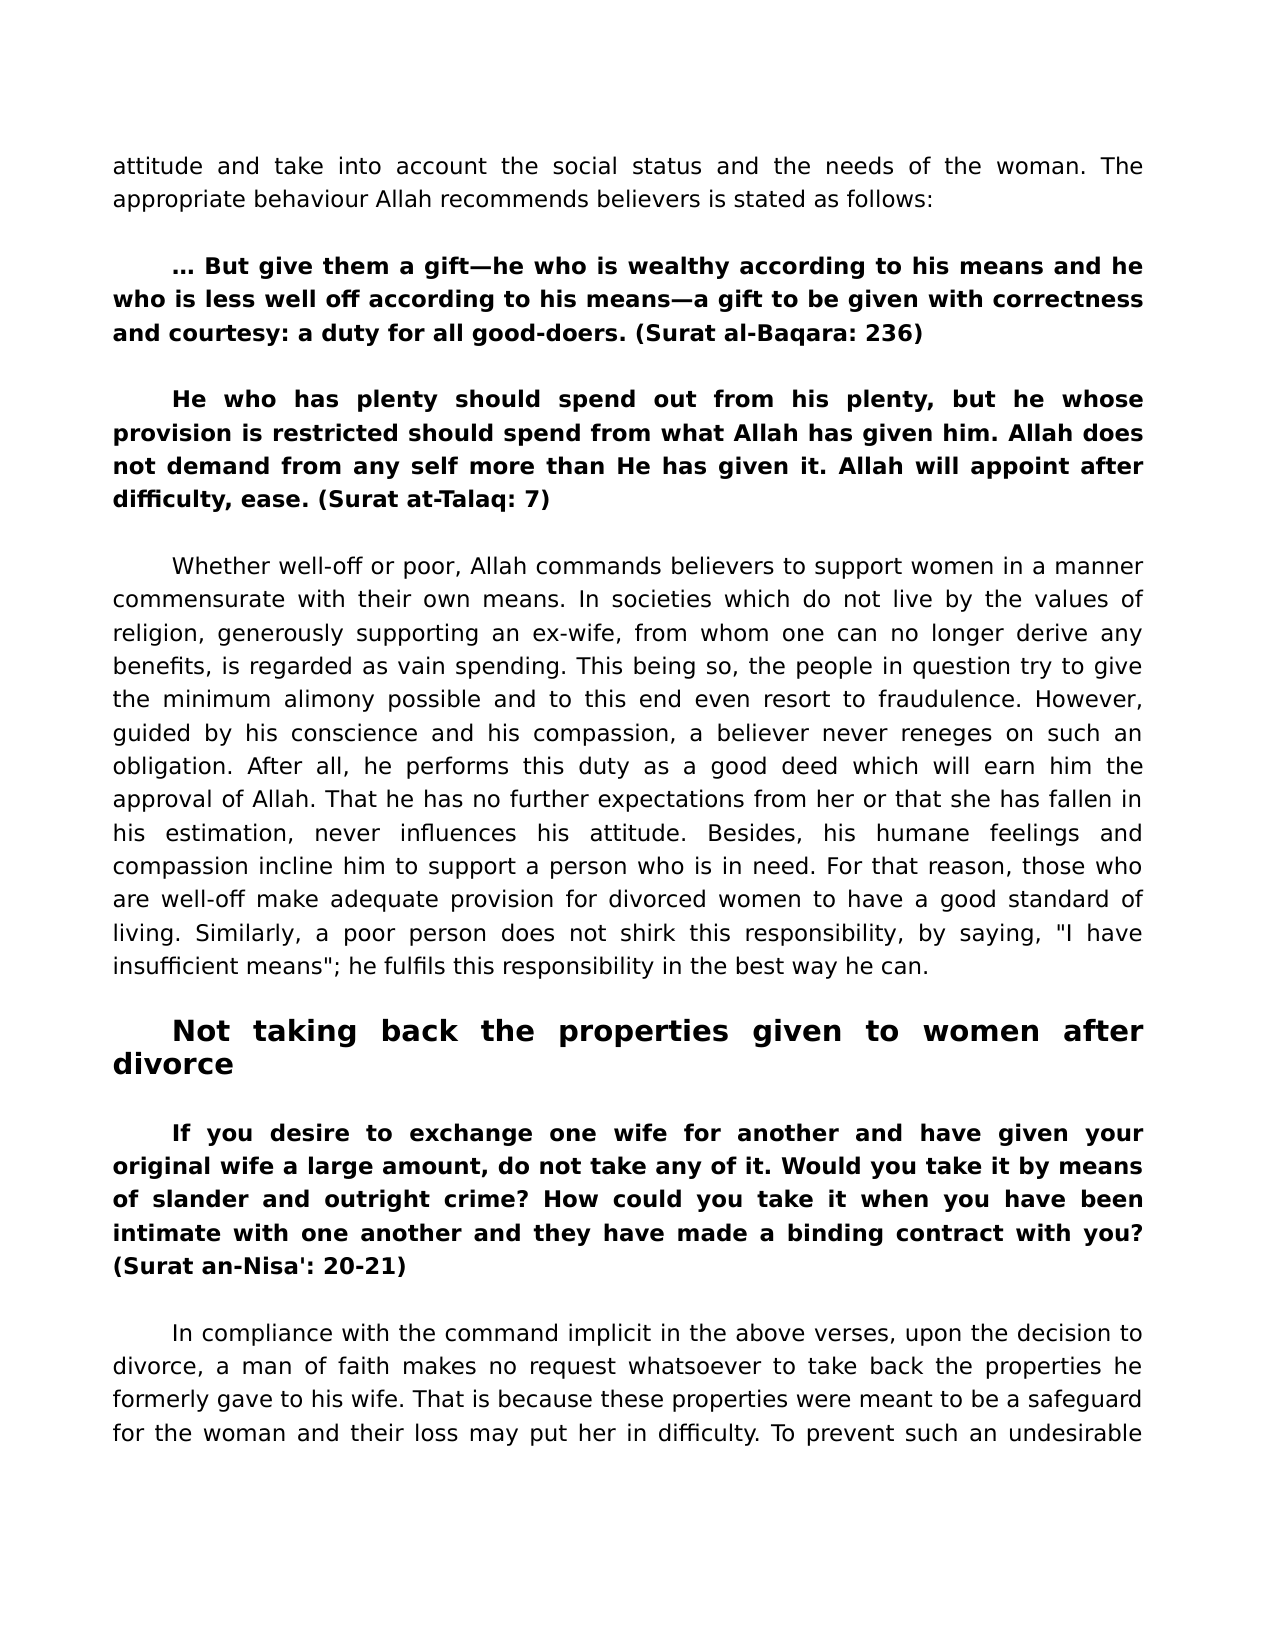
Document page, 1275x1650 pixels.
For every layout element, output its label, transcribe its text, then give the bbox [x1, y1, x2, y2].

text In compliance with the command implicit in the above verses, upon the decision to divorce, a man of faith makes no request whatsoever to take back the properties he formerly gave to his wife. That is because these properties were meant to be a safeguard for the woman and their loss may put her in difficulty. To prevent such an undesirable [112, 1314, 1145, 1448]
text Not taking back the properties given to women after divorce [112, 1014, 1145, 1081]
text He who has plenty should spend out from his plenty, but he whose provision is restricted should spend from what Allah has given him. Allah does not demand from any self more than He has given it. Allah will appoint after difficulty, ease. (Surat at-Talaq: 7) [112, 381, 1145, 514]
text … But give them a gift—he who is wealthy according to his means and he who is less well off according to his means—a gift to be given with correctness and courtesy: a duty for all good-doers. (Surat al-Baqara: 236) [112, 248, 1145, 348]
text If you desire to exchange one wife for another and have given your original wife a large amount, do not take any of it. Would you take it by means of slander and outright crime? How could you take it when you have been intimate with one another and they have made a binding contract with you? (Surat an-Nisa': 20-21) [112, 1114, 1145, 1281]
text attitude and take into account the social status and the needs of the woman. The appropriate behaviour Allah recommends believers is stated as follows: [112, 148, 1145, 214]
text Whether well-off or poor, Allah commands believers to support women in a manner commensurate with their own means. In societies which do not live by the values of religion, generously supporting an ex-wife, from whom one can no longer derive any benefits, is regarded as vain spending. This being so, the people in question try to give the minimum alimony possible and to this end even resort to fraudulence. However, guided by his conscience and his compassion, a believer never reneges on such an obligation. After all, he performs this duty as a good deed which will earn him the approval of Allah. That he has no further expectations from her or that she has fallen in his estimation, never influences his attitude. Besides, his humane feelings and compassion incline him to support a person who is in need. For that reason, those who are well-off make adequate provision for divorced women to have a good standard of living. Similarly, a poor person does not shirk this responsibility, by saying, "I have insufficient means"; he fulfils this responsibility in the best way he can. [112, 548, 1145, 981]
